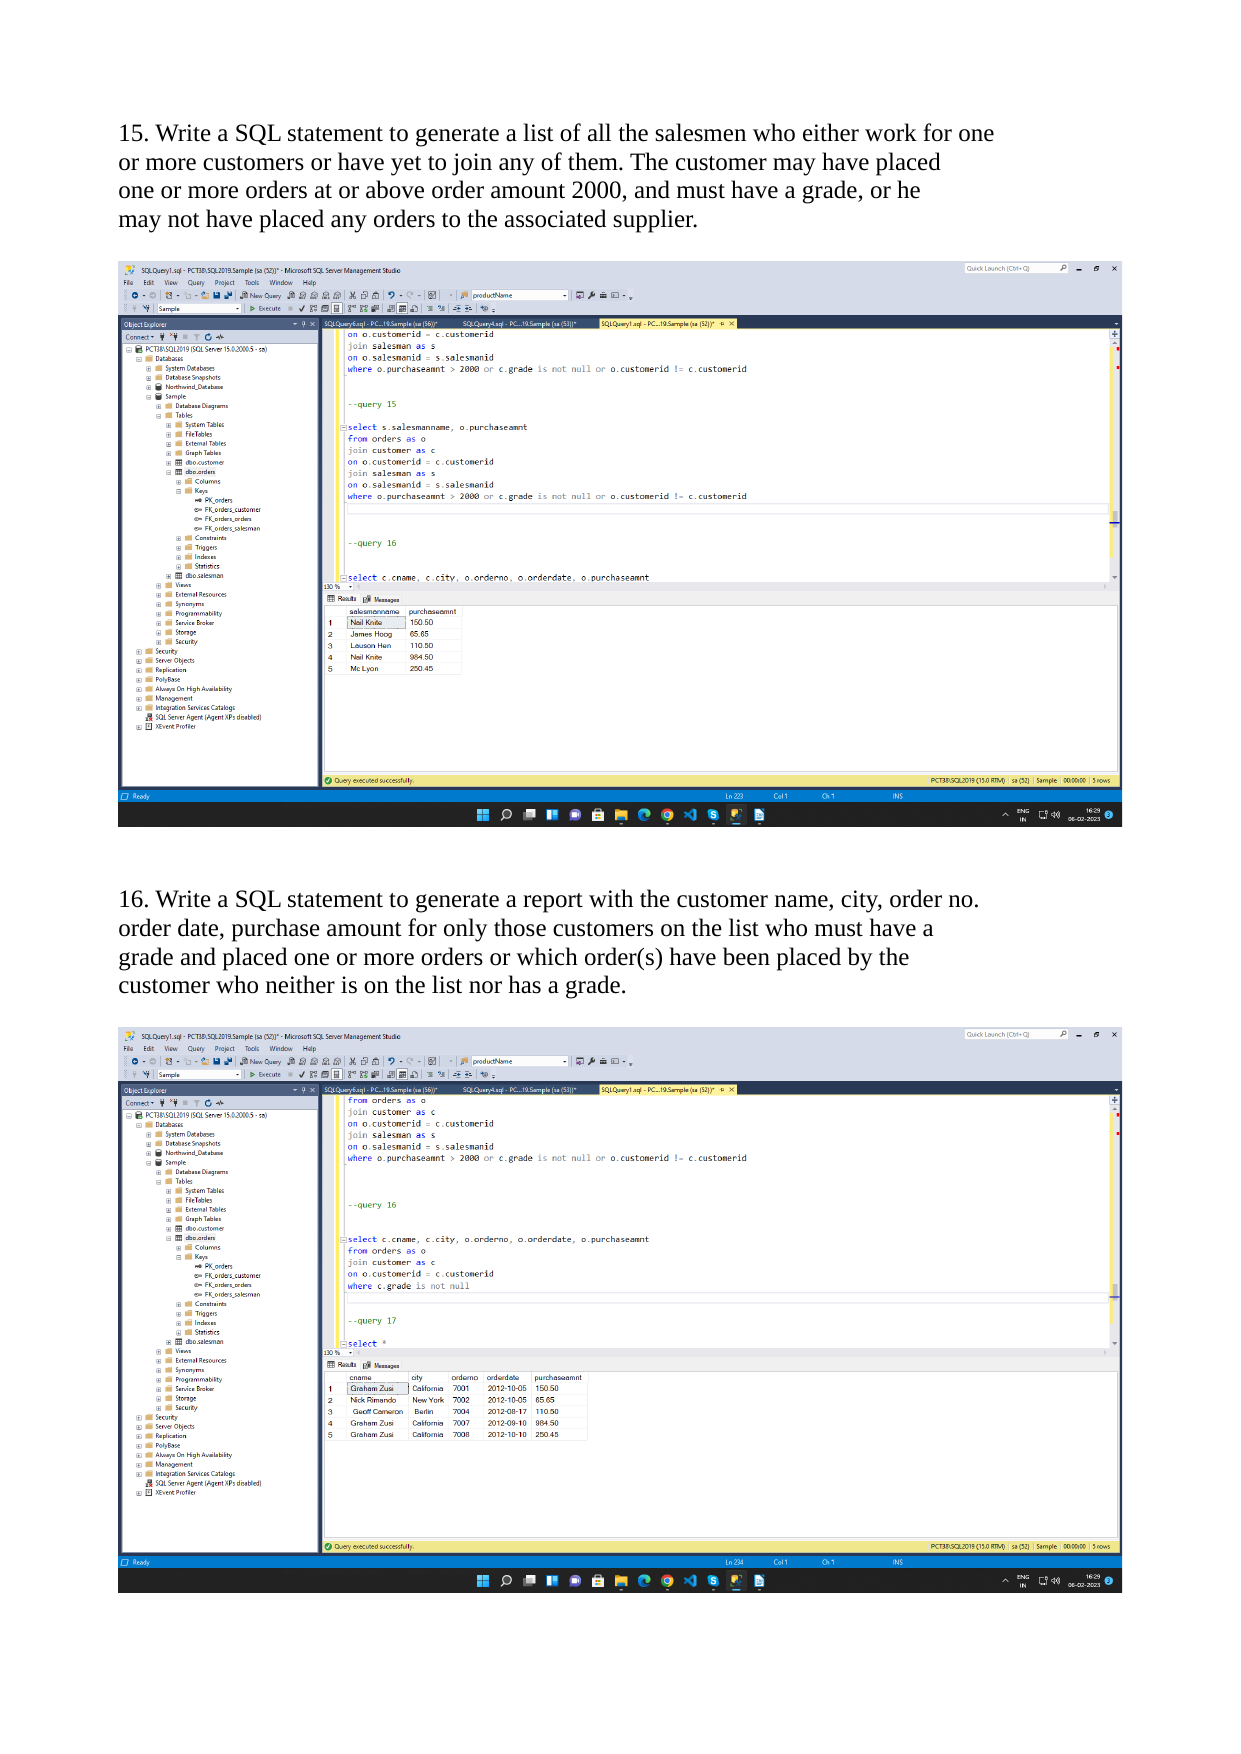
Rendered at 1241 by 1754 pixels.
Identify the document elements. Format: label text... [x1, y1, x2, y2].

text or more customers or have yet to join any of them. The customer may have placed [118, 147, 1122, 176]
picture [118, 1027, 1123, 1593]
text 16. Write a SQL statement to generate a report with the customer name, city, order no. [118, 884, 1122, 913]
picture [118, 261, 1123, 827]
text may not have placed any orders to the associated supplier. [118, 204, 1122, 233]
text one or more orders at or above order amount 2000, and must have a grade, or he [118, 176, 1122, 204]
text 15. Write a SQL statement to generate a list of all the salesmen who either work for one [118, 118, 1122, 147]
text order date, purchase amount for only those customers on the list who must have a [118, 913, 1122, 942]
text grade and placed one or more orders or which order(s) have been placed by the [118, 942, 1122, 970]
text customer who neither is on the list nor has a grade. [118, 970, 1122, 999]
